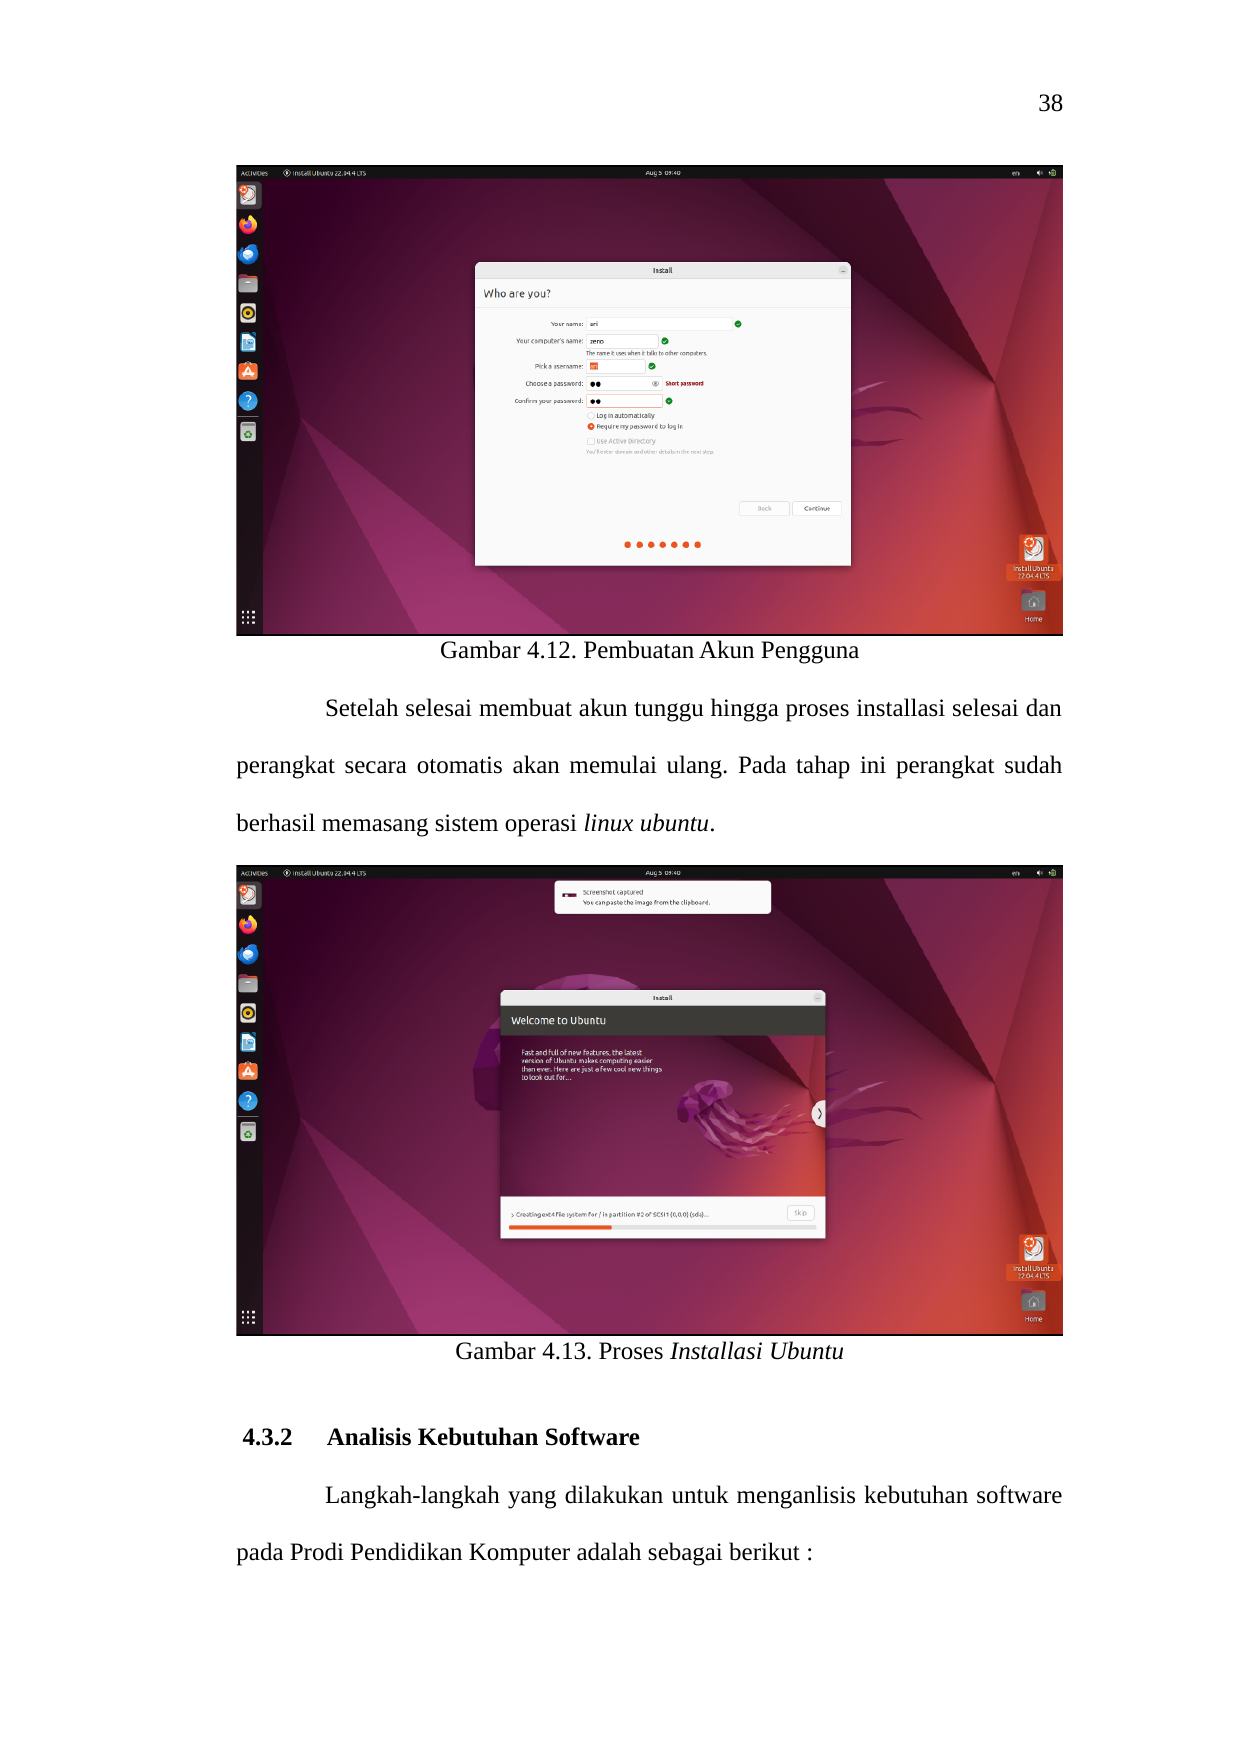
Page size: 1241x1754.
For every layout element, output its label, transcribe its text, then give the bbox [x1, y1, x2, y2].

text Gambar 4.12. Pembuatan akun pengguna [236, 636, 1063, 664]
text Langkah-langkah yang dilakukan untuk menganlisis kebutuhan software pada Prodi Pendidikan Komputer adalah sebagai berikut : [236, 1480, 1063, 1566]
picture [236, 165, 1063, 636]
text Setelah selesai membuat akun tunggu hingga proses installasi selesai dan perangkat secara otomatis akan memulai ulang. Pada tahap ini perangkat sudah berhasil memasang sistem operasi linux ubuntu. [236, 664, 1063, 837]
text Gambar 4.13. Proses installasi ubuntu [236, 1336, 1063, 1365]
picture [236, 865, 1063, 1336]
subtitle Analisis Kebutuhan Software [236, 1365, 1063, 1451]
